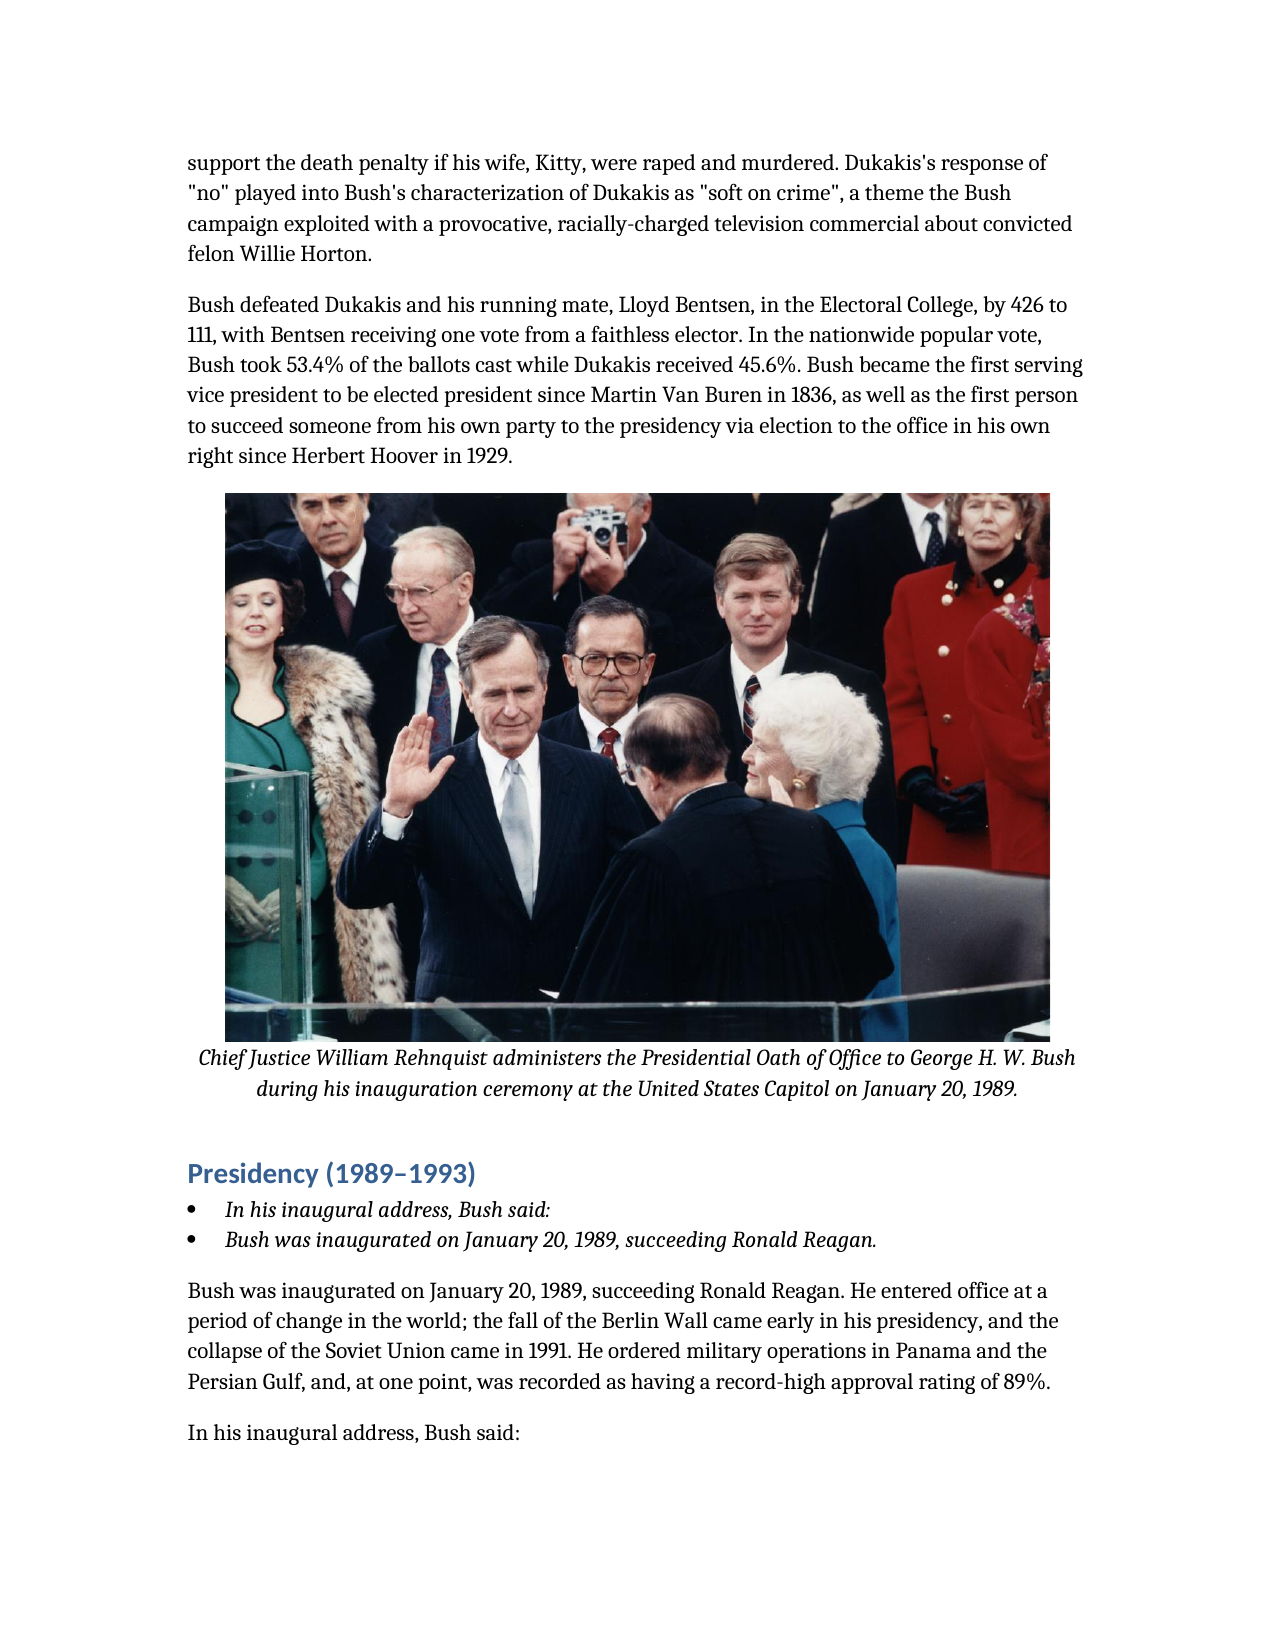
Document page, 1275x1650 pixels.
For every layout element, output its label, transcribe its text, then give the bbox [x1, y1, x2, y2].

list Bush was inaugurated on January 20, 1989, succeeding Ronald Reagan. [187, 1227, 1087, 1253]
subtitle Presidency (1989–1993) [187, 1156, 1087, 1191]
picture [225, 493, 1050, 1042]
text In his inaugural address, Bush said: [187, 1419, 1087, 1446]
list In his inaugural address, Bush said: [187, 1197, 1087, 1223]
text Bush defeated Dukakis and his running mate, Lloyd Bentsen, in the Electoral College, by 426 to 111, with Bentsen receiving one vote from a faithless elector. In the nationwide popular vote, Bush took 53.4% of the ballots cast while Dukakis received 45.6%. Bush became the first serving vice president to be elected president since Martin Van Buren in 1836, as well as the first person to succeed someone from his own party to the presidency via election to the office in his own right since Herbert Hoover in 1929. [187, 292, 1087, 469]
text Chief Justice William Rehnquist administers the Presidential Oath of Office to George H. W. Bush during his inauguration ceremony at the United States Capitol on January 20, 1989. [187, 494, 1087, 1102]
text support the death penalty if his wife, Kitty, were raped and murdered. Dukakis's response of "no" played into Bush's characterization of Dukakis as "soft on crime", a theme the Bush campaign exploited with a provocative, racially-charged television commercial about convicted felon Willie Horton. [187, 150, 1087, 267]
text Bush was inaugurated on January 20, 1989, succeeding Ronald Reagan. He entered office at a period of change in the world; the fall of the Berlin Wall came early in his presidency, and the collapse of the Soviet Union came in 1991. He ordered military operations in Panama and the Persian Gulf, and, at one point, was recorded as having a record-high approval rating of 89%. [187, 1278, 1087, 1395]
